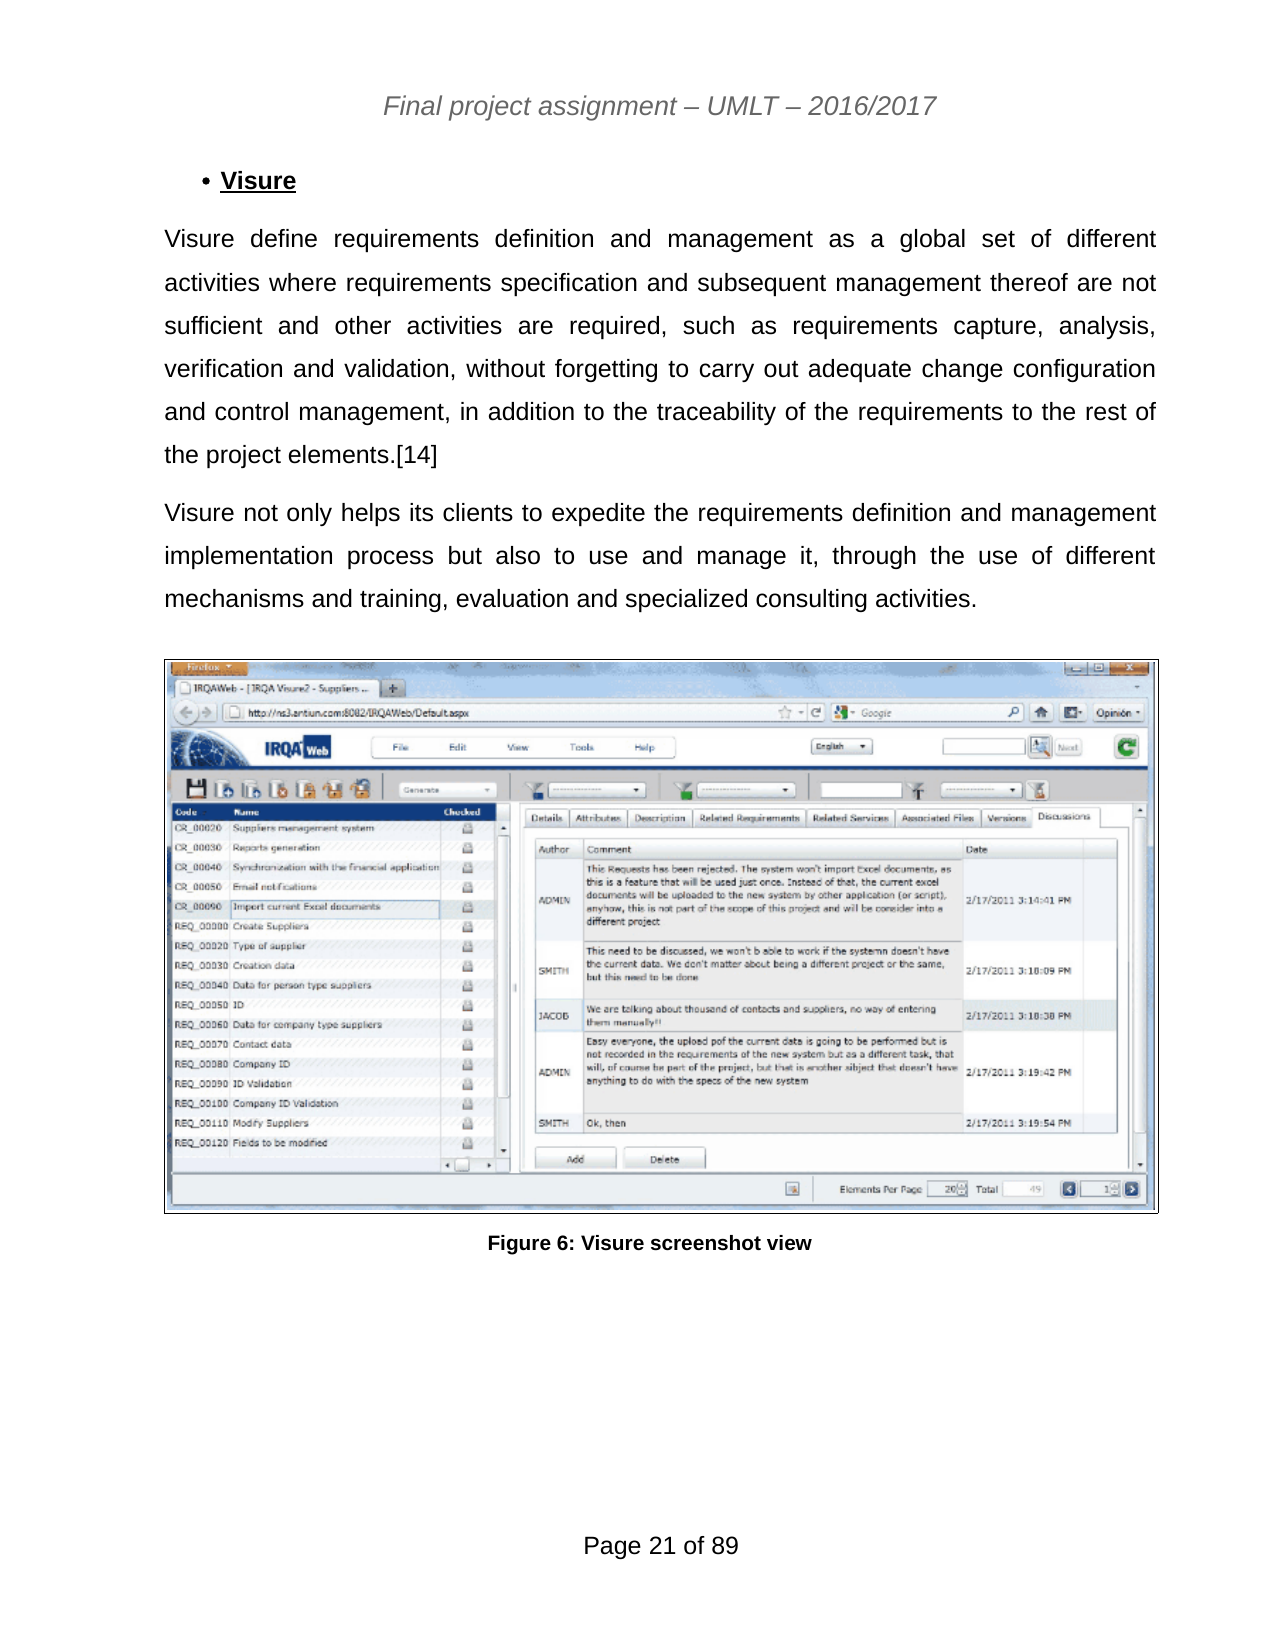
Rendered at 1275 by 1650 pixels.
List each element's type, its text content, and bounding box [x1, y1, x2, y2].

text [165, 660, 1158, 1213]
picture [167, 662, 1155, 1210]
list Visure [202, 166, 1158, 195]
text Visure define requirements definition and management as a global set of different activities where requirements specification and subsequent management thereof are not sufficient and other activities are required, such as requirements capture, analysis, verification and validation, without forgetting to carry out adequate change configuration and control management, in addition to the traceability of the requirements to the rest of the project elements.[14] [164, 224, 1158, 469]
text Figure 6: Visure screenshot view [164, 1214, 1158, 1256]
text Visure not only helps its clients to expedite the requirements definition and management implementation process but also to use and manage it, through the use of different mechanisms and training, evaluation and specialized consulting activities. [164, 498, 1158, 613]
